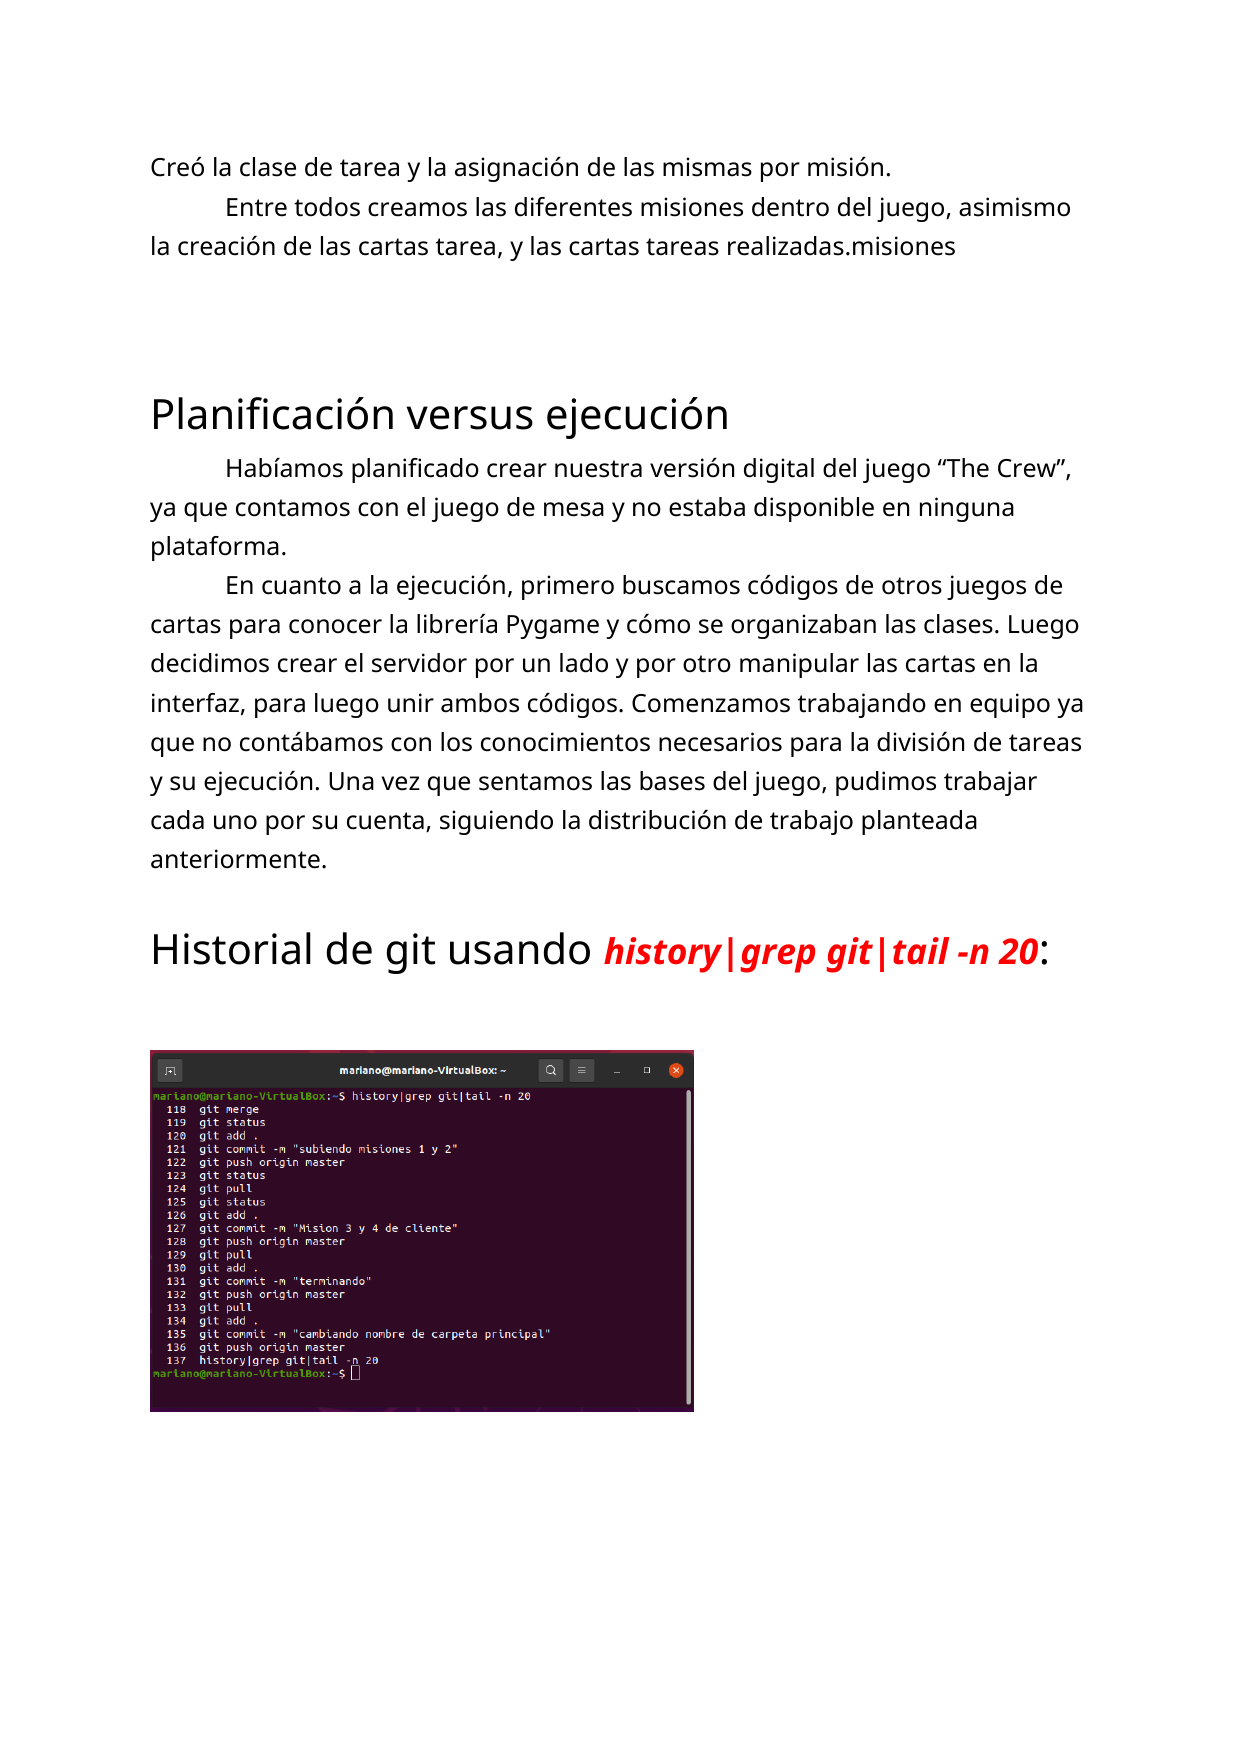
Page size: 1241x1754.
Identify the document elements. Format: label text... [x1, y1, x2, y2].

text En cuanto a la ejecución, primero buscamos códigos de otros juegos de cartas para conocer la librería Pygame y cómo se organizaban las clases. Luego decidimos crear el servidor por un lado y por otro manipular las cartas en la interfaz, para luego unir ambos códigos. Comenzamos trabajando en equipo ya que no contábamos con los conocimientos necesarios para la división de tareas y su ejecución. Una vez que sentamos las bases del juego, pudimos trabajar cada uno por su cuenta, siguiendo la distribución de trabajo planteada anteriormente. [150, 568, 1090, 876]
text Historial de git usando history|grep git|tail -n 20: [150, 920, 1090, 977]
text Planificación versus ejecución [150, 385, 1090, 442]
text Entre todos creamos las diferentes misiones dentro del juego, asimismo la creación de las cartas tarea, y las cartas tareas realizadas.misiones [150, 189, 1090, 262]
text Creó la clase de tarea y la asignación de las mismas por misión. [150, 150, 1090, 184]
text Habíamos planificado crear nuestra versión digital del juego “The Crew”, ya que contamos con el juego de mesa y no estaba disponible en ninguna plataforma. [150, 450, 1090, 563]
picture [150, 1050, 694, 1412]
